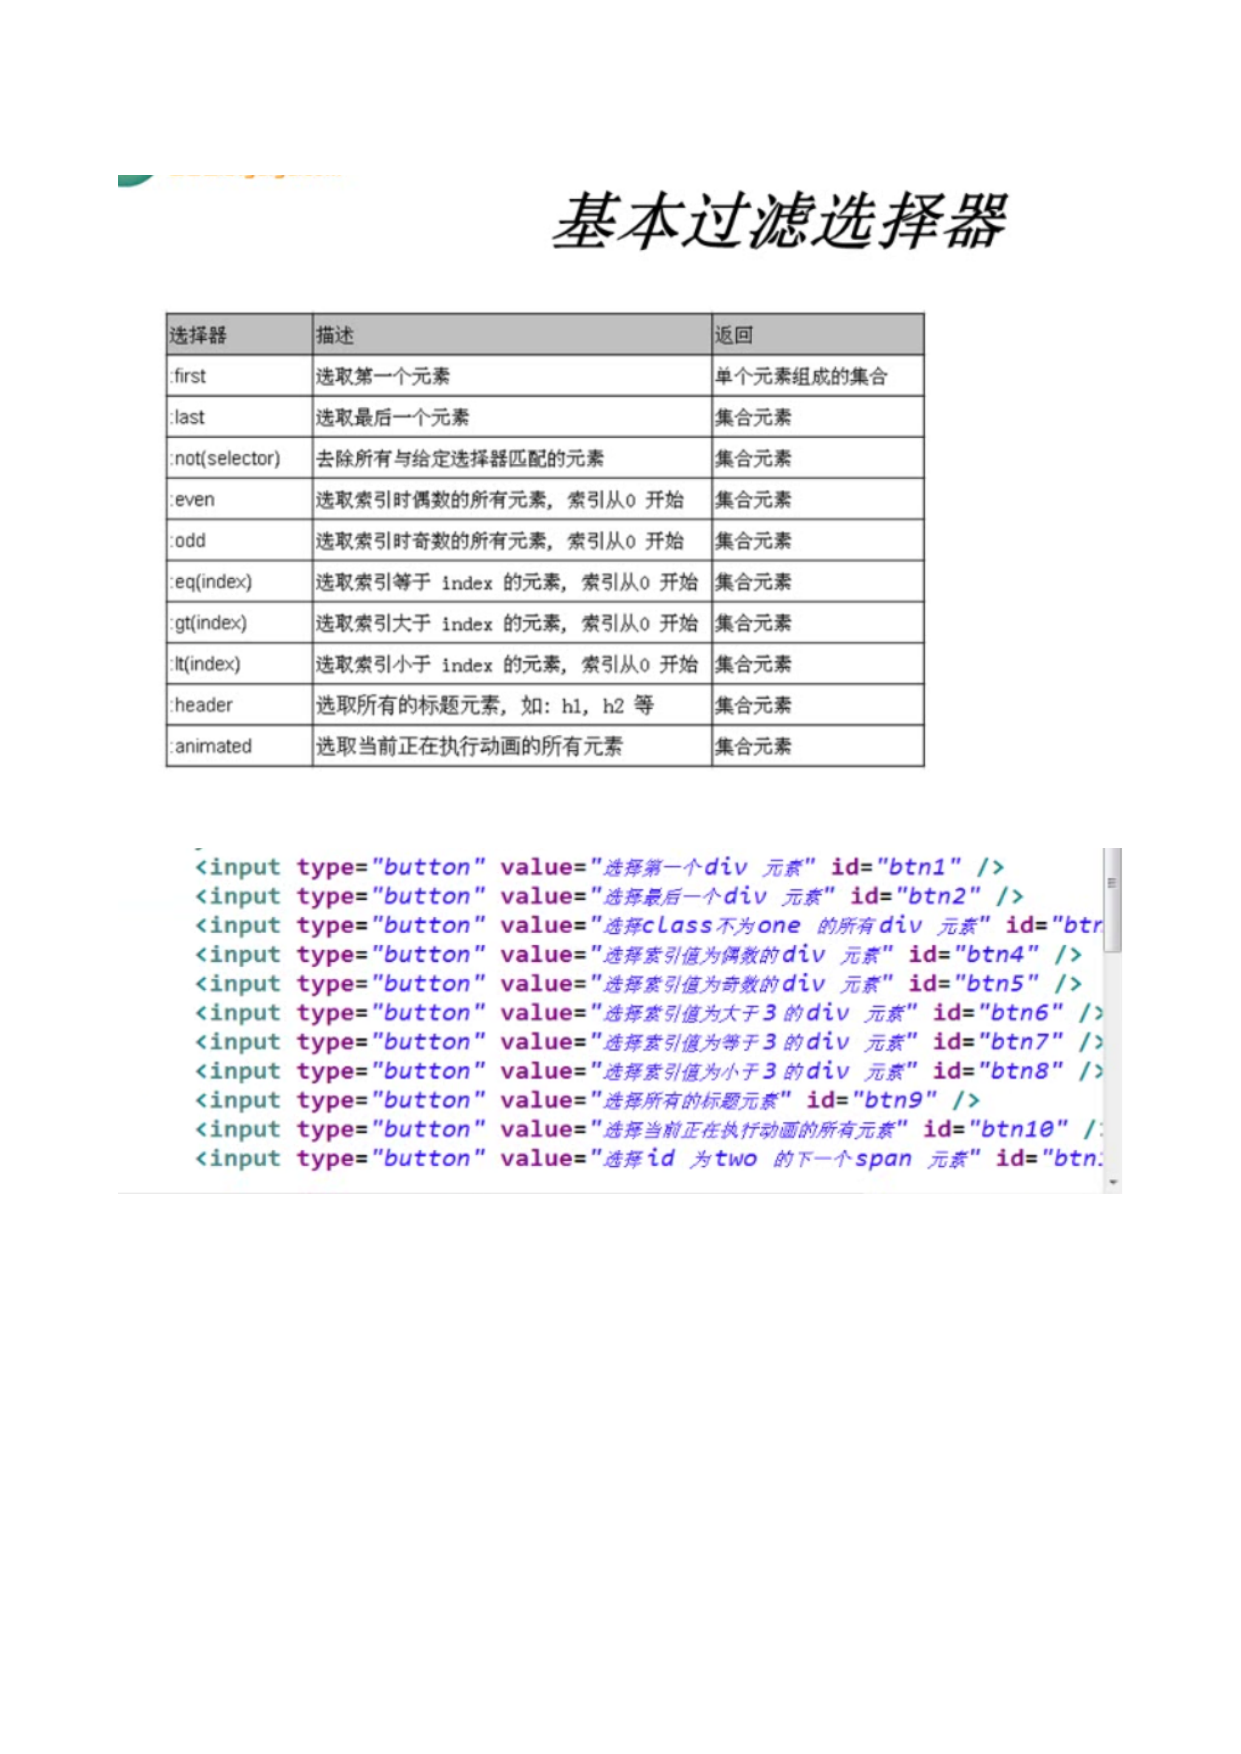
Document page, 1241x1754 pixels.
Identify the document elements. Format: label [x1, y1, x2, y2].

picture [118, 848, 1123, 1194]
picture [118, 175, 1123, 791]
